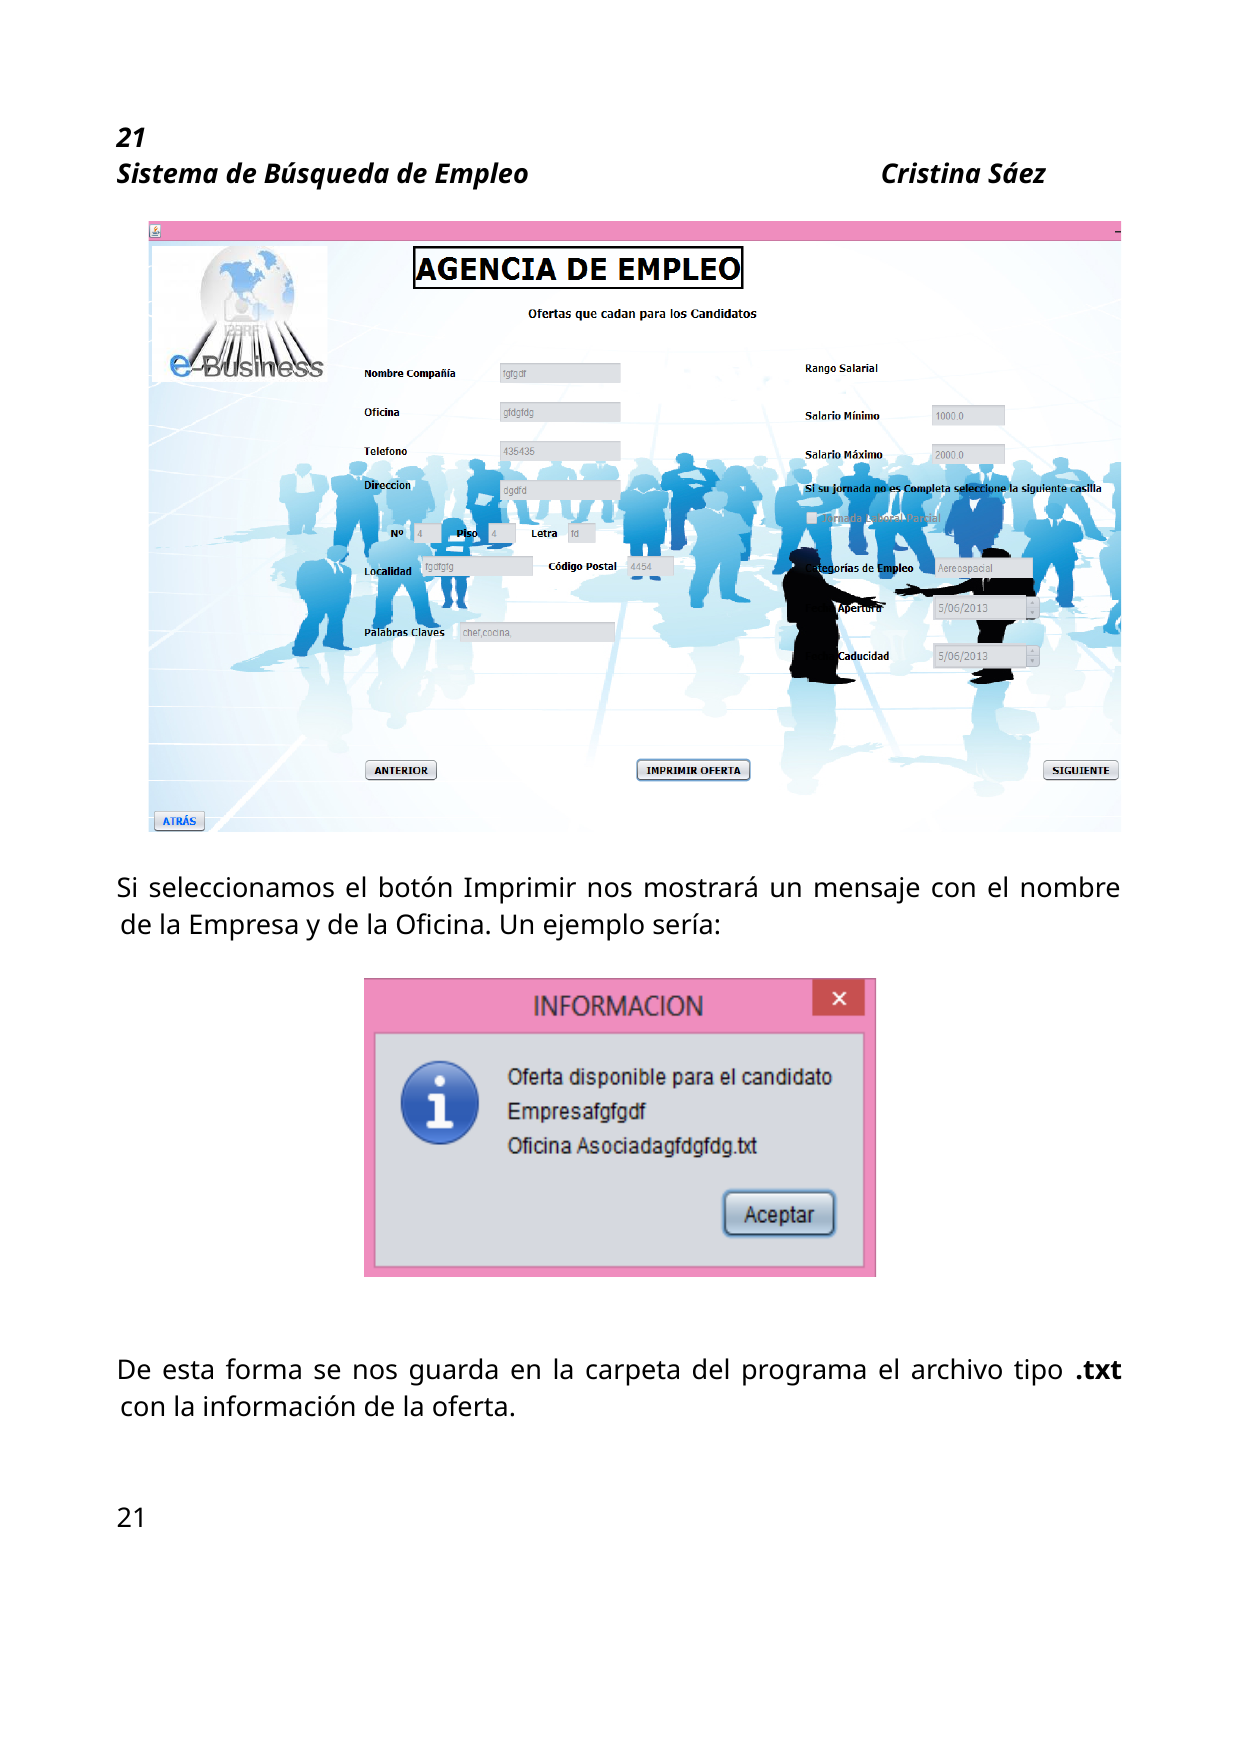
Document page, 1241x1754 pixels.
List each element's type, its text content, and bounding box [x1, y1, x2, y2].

text 23 [116, 118, 1122, 155]
text Sistema de Búsqueda de Empleo Cristina Sáez [116, 155, 1122, 192]
text De esta forma se nos guarda en la carpeta del programa el archivo tipo .txt con la información de la oferta. [116, 1351, 1122, 1424]
text 23 [116, 1498, 1122, 1535]
text Si seleccionamos el botón Imprimir nos mostrará un mensaje con el nombre de la Empresa y de la Oficina. Un ejemplo sería: [116, 868, 1122, 942]
